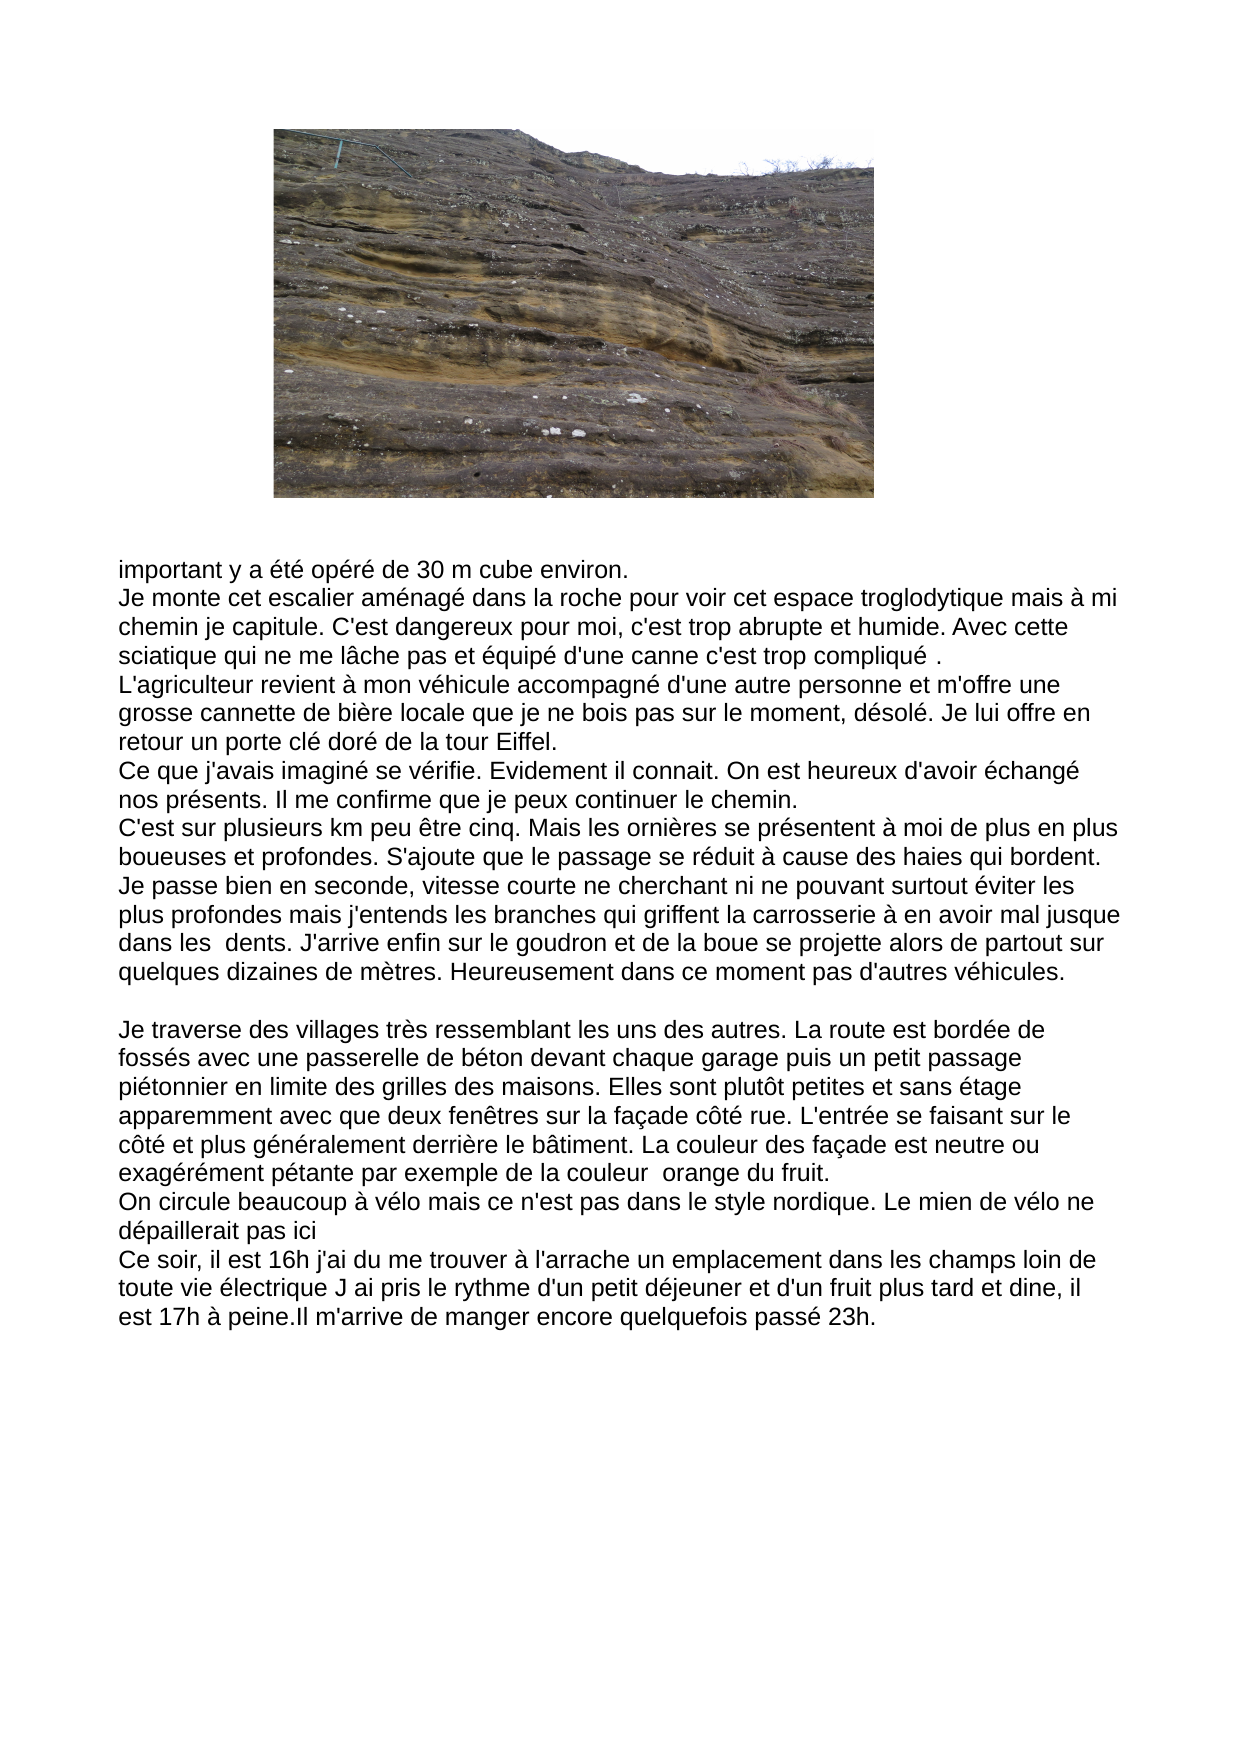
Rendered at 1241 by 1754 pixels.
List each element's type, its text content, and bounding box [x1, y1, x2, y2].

text important y a été opéré de 30 m cube environ. [118, 555, 1122, 583]
text Je traverse des villages très ressemblant les uns des autres. La route est bordée de fossés avec une passerelle de béton devant chaque garage puis un petit passage piétonnier en limite des grilles des maisons. Elles sont plutôt petites et sans étage apparemment avec que deux fenêtres sur la façade côté rue. L'entrée se faisant sur le côté et plus généralement derrière le bâtiment. La couleur des façade est neutre ou exagérément pétante par exemple de la couleur orange du fruit. [118, 1015, 1122, 1187]
text C'est sur plusieurs km peu être cinq. Mais les ornières se présentent à moi de plus en plus boueuses et profondes. S'ajoute que le passage se réduit à cause des haies qui bordent. Je passe bien en seconde, vitesse courte ne cherchant ni ne pouvant surtout éviter les plus profondes mais j'entends les branches qui griffent la carrosserie à en avoir mal jusque dans les dents. J'arrive enfin sur le goudron et de la boue se projette alors de partout sur quelques dizaines de mètres. Heureusement dans ce moment pas d'autres véhicules. [118, 813, 1122, 986]
picture [273, 129, 874, 498]
text Je monte cet escalier aménagé dans la roche pour voir cet espace troglodytique mais à mi chemin je capitule. C'est dangereux pour moi, c'est trop abrupte et humide. Avec cette sciatique qui ne me lâche pas et équipé d'une canne c'est trop compliqué . L'agriculteur revient à mon véhicule accompagné d'une autre personne et m'offre une grosse cannette de bière locale que je ne bois pas sur le moment, désolé. Je lui offre en retour un porte clé doré de la tour Eiffel. [118, 583, 1122, 756]
text Ce que j'avais imaginé se vérifie. Evidement il connait. On est heureux d'avoir échangé nos présents. Il me confirme que je peux continuer le chemin. [118, 756, 1122, 813]
text On circule beaucoup à vélo mais ce n'est pas dans le style nordique. Le mien de vélo ne dépaillerait pas ici [118, 1187, 1122, 1245]
text Ce soir, il est 16h j'ai du me trouver à l'arrache un emplacement dans les champs loin de toute vie électrique J ai pris le rythme d'un petit déjeuner et d'un fruit plus tard et dine, il est 17h à peine.Il m'arrive de manger encore quelquefois passé 23h. [118, 1245, 1122, 1360]
